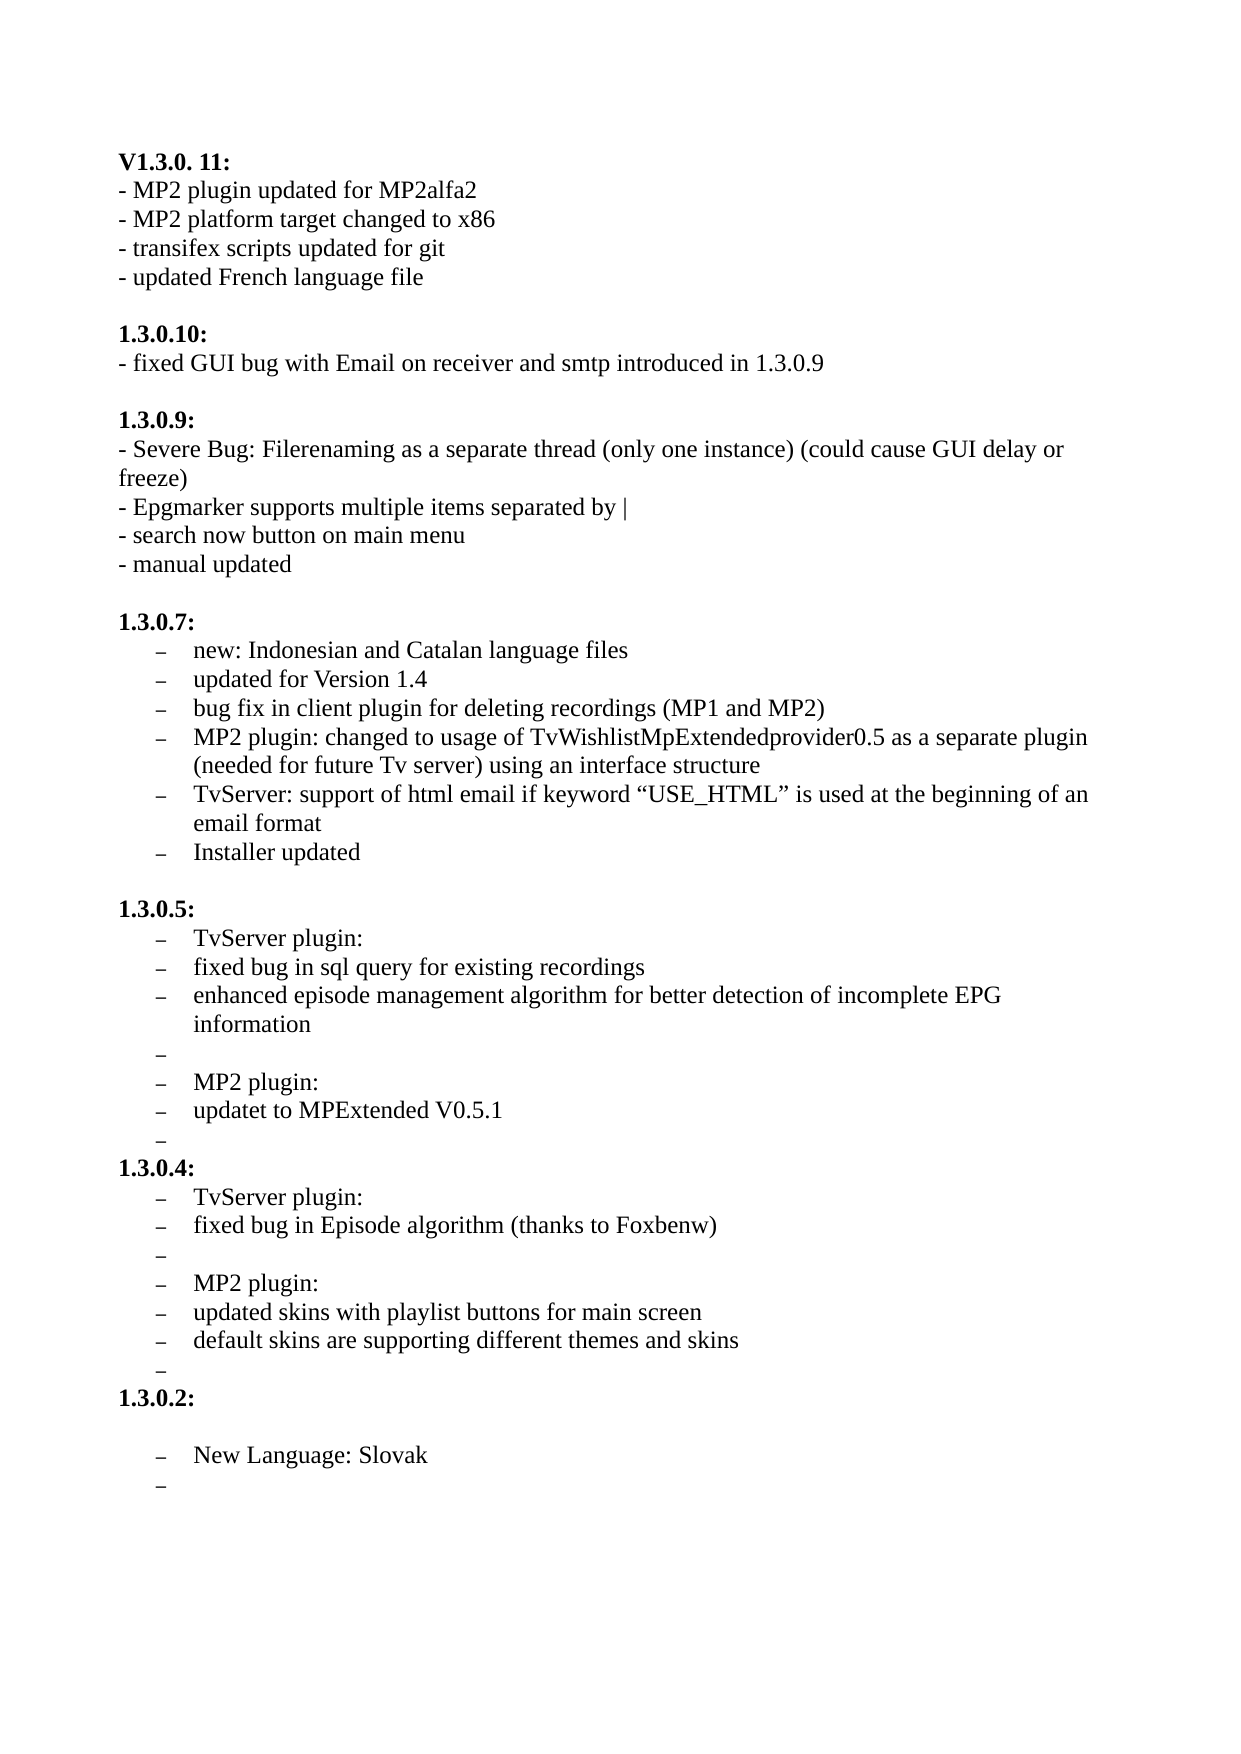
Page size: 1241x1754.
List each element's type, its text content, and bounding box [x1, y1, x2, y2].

text - fixed GUI bug with Email on receiver and smtp introduced in 1.3.0.9 [118, 348, 1122, 377]
text - transifex scripts updated for git [118, 233, 1122, 262]
text 1.3.0.10: [118, 319, 1122, 348]
list MP2 plugin: [156, 1268, 1122, 1297]
text - Severe Bug: Filerenaming as a separate thread (only one instance) (could cause GUI delay or freeze) - Epgmarker supports multiple items separated by | - search now button on main menu [118, 434, 1122, 549]
list updatet to MPExtended V0.5.1 [156, 1096, 1122, 1124]
text 1.3.0.9: [44, 406, 1122, 434]
list TvServer plugin: [156, 1182, 1122, 1211]
text - updated French language file [118, 262, 1122, 291]
list updated skins with playlist buttons for main screen [156, 1297, 1122, 1326]
list MP2 plugin: [156, 1067, 1122, 1096]
list New Language: Slovak [156, 1441, 1122, 1469]
list TvServer: support of html email if keyword “USE_HTML” is used at the beginning of an email format [156, 779, 1122, 837]
text - MP2 plugin updated for MP2alfa2 [118, 176, 1122, 204]
text 1.3.0.7: [118, 607, 1122, 636]
text 1.3.0.5: [118, 894, 1122, 923]
list enhanced episode management algorithm for better detection of incomplete EPG information [156, 981, 1122, 1038]
list Installer updated [156, 837, 1122, 866]
list bug fix in client plugin for deleting recordings (MP1 and MP2) [156, 693, 1122, 722]
text 1.3.0.2: [118, 1383, 1122, 1412]
text V1.3.0. 11: [118, 147, 1122, 176]
list TvServer plugin: [156, 923, 1122, 952]
text - MP2 platform target changed to x86 [118, 204, 1122, 233]
text - manual updated [118, 549, 1122, 578]
list fixed bug in sql query for existing recordings [156, 952, 1122, 981]
list new: Indonesian and Catalan language files [156, 636, 1122, 664]
list MP2 plugin: changed to usage of TvWishlistMpExtendedprovider0.5 as a separate plugin (needed for future Tv server) using an interface structure [156, 722, 1122, 779]
list updated for Version 1.4 [156, 664, 1122, 693]
list default skins are supporting different themes and skins [156, 1326, 1122, 1354]
list fixed bug in Episode algorithm (thanks to Foxbenw) [156, 1211, 1122, 1239]
text 1.3.0.4: [118, 1153, 1122, 1182]
